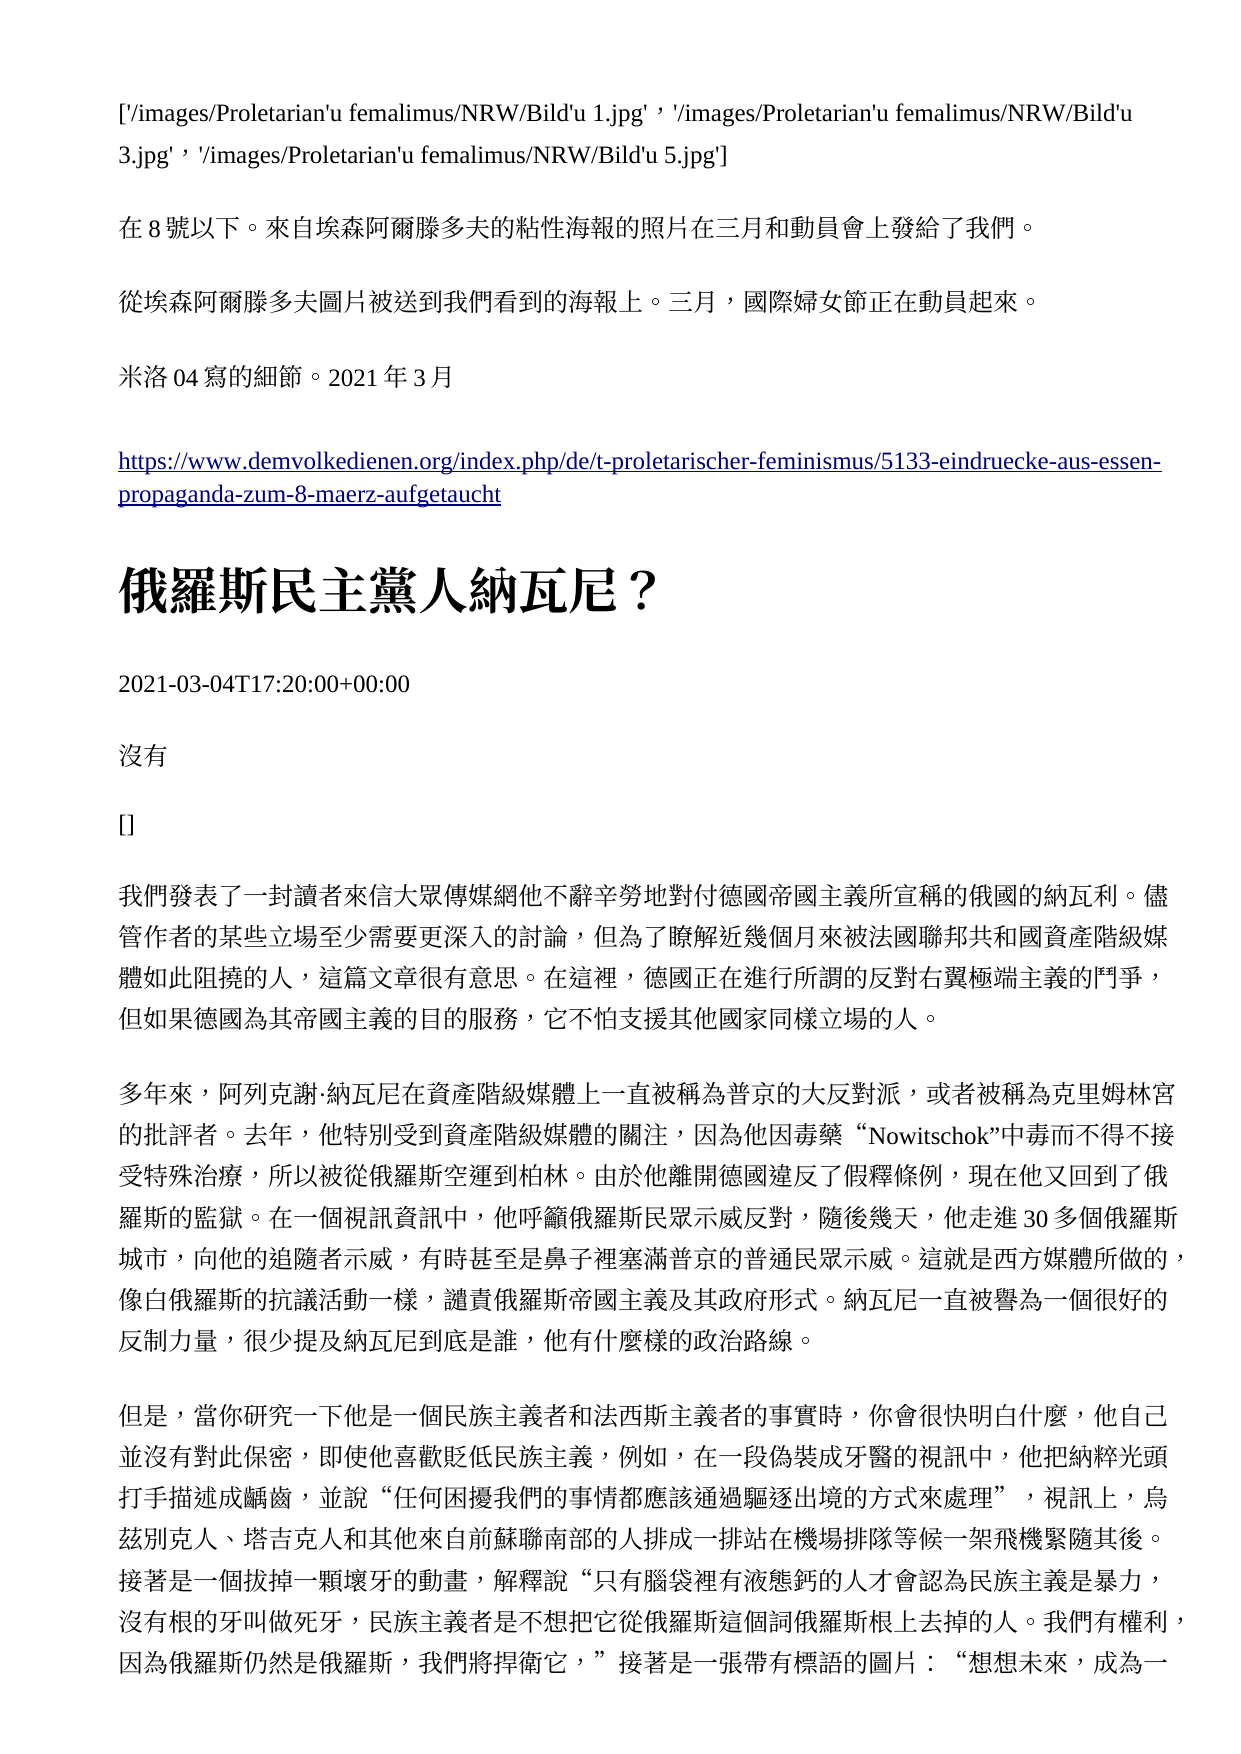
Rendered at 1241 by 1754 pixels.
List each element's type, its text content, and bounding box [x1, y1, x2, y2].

text https://www.demvolkedienen.org/index.php/de/t-proletarischer-feminismus/5133-eindruecke-aus-essen-propaganda-zum-8-maerz-aufgetaucht [118, 413, 1181, 508]
text 2021-03-04T17:20:00+00:00 沒有 [] 我們發表了一封讀者來信大眾傳媒網他不辭辛勞地對付德國帝國主義所宣稱的俄國的納瓦利。儘管作者的某些立場至少需要更深入的討論，但為了瞭解近幾個月來被法國聯邦共和國資產階級媒體如此阻撓的人，這篇文章很有意思。在這裡，德國正在進行所謂的反對右翼極端主義的鬥爭，但如果德國為其帝國主義的目的服務，它不怕支援其他國家同樣立場的人。 多年來，阿列克謝·納瓦尼在資產階級媒體上一直被稱為普京的大反對派，或者被稱為克里姆林宮的批評者。去年，他特別受到資產階級媒體的關注，因為他因毒藥“Nowitschok”中毒而不得不接受特殊治療，所以被從俄羅斯空運到柏林。由於他離開德國違反了假釋條例，現在他又回到了俄羅斯的監獄。在一個視訊資訊中，他呼籲俄羅斯民眾示威反對，隨後幾天，他走進30多個俄羅斯城市，向他的追隨者示威，有時甚至是鼻子裡塞滿普京的普通民眾示威。這就是西方媒體所做的，像白俄羅斯的抗議活動一樣，譴責俄羅斯帝國主義及其政府形式。納瓦尼一直被譽為一個很好的反制力量，很少提及納瓦尼到底是誰，他有什麼樣的政治路線。 但是，當你研究一下他是一個民族主義者和法西斯主義者的事實時，你會很快明白什麼，他自己並沒有對此保密，即使他喜歡貶低民族主義，例如，在一段偽裝成牙醫的視訊中，他把納粹光頭打手描述成齲齒，並說“任何困擾我們的事情都應該通過驅逐出境的方式來處理”，視訊上，烏茲別克人、塔吉克人和其他來自前蘇聯南部的人排成一排站在機場排隊等候一架飛機緊隨其後。接著是一個拔掉一顆壞牙的動畫，解釋說“只有腦袋裡有液態鈣的人才會認為民族主義是暴力，沒有根的牙叫做死牙，民族主義者是不想把它從俄羅斯這個詞俄羅斯根上去掉的人。我們有權利，因為俄羅斯仍然是俄羅斯，我們將捍衛它，”接著是一張帶有標語的圖片：“想想未來，成為一個民族主義者！"1認為將納瓦尼驅逐出境不屬於暴力行為，但作為一種和平措施則完全是無稽之談，但如果我們看看他其他搞笑的電子遊戲，搞笑又好玩，表達殘忍的他公開排外的態度稍顯溫和，例如，名為“人民爭取武器合法化”的視訊也已在Youtube頻道“人民”上釋出，它表明，它考慮的不僅僅是針對外國人和非法移民的“無害”措施，在這段視訊中，他說：“我們都沒有投保，因為有一隻蟑螂爬進我們的房子，或者一隻蒼蠅從窗戶飛進來，呸！然而，我們知道它有助於防止蟑螂，如拖鞋和蒼蠅的流言蜚語。（無子規範狀態）蟑螂和蒼蠅的照片，由舊的恐怖電影要求描繪，在這期間，著名的序曲音樂從一個古老的蘇聯電視節目執行稱為“在動物的世界”，這聽起來非常安靜無害和友好，引用繼續：“如果蒼蠅太大或蟑螂太有攻擊性，一張幾位南方人的照片上有“智人Bezpredelius”的簽名，“無語”一詞以非常消極的方式表示混亂，然後一個恐怖的聲音的黑影朝他跑來，然後他用槍指著她，朝她開槍。最後，他說，“我建議在這種情況下使用槍支”，然後又出現了一個口號：“必須允許使用槍支”。2這段視訊來自2008年，也就是他被提名為莫斯科市長的五年前，在這段視訊中，他成為普京的主要反對黨，因為莫斯科投了27%的票給他。他認為自己那時可能已經改變了主意，因為在2018年的視訊中，他仍然主張武器3合法化，這與他以前的言論相聯絡，將非常清楚他想要武器的合法性。在同一次採訪中，他歇斯底里地笑了起來，有人問他為什麼用“Tsuchmeki”這個詞，他回答說，在莫斯科，他所敵視的那些不受歡迎的非法移民都被描述了出來，但他並不是說這個詞是貶義的，但這個詞絕不是肯定的。他參加俄羅斯民族主義者的遊行和集會，在那裡他一點也不說。他顯然對外國人懷有敵意，但近年來他試圖謹慎地或儘可能間接地表達這一點，他說，白種人造成的所有問題都應歸功於政府，政府為白種人樹立了黑幫分子的榜樣。好吧，這離現實並不遙遠，因為在俄羅斯，媒體大力宣揚沙文主義，但他只提到他討厭的南方國家。他本人也從俄羅斯的沙文主義中獲益，因為這使人們更接近他的觀點。他為“民族主義”一詞辯護，在這一詞中，他將在公共場合迎接希特勒的納粹分子描述為政府的V-men，而他們背後的所有人實際上都是溫和的法西斯分子，相當保守，但是這些都是V-men的錯誤觀點，使得民族主義看起來像是極端的法西斯。他試圖讓人們對民族主義敞開心扉，用沙文主義引誘他們，並試圖把他們包裝成常識。他甚至稱自己是非法移民權利的最大捍衛者，他提請人們注意他們是如何被排除在儲物櫃之外的，因為他們必須把一半的工資交給他們，把剩下的幾乎都寄回家給他們的家人。然而，他的提議設想對所有外國人實行簽證要求，然後將移民從事的這些工作機械化，例如掃路工，這樣就不再需要他們了。他說，他代表了大多數人的觀點，即俄羅斯有太多移民，這造成了各民族之間的差異。 對他來說，所有其他的責任都落在了移民身上，或者說他多年來一直備受關注的移民，政府。他注意到，如果他只批評普京的腐敗和政治以及他的走狗，他將得到更多的關注和接受，特別是當人們開始同情他，而沒有他的政治觀點完全出現在螢幕上。在2018年總統選舉的同一次採訪中，他說，他認為自己的感受和所說的話特別吸引民族主義者，他還會見了生活在俄羅斯的其他民族的民族主義者，並獲得了他們的支援，例如，韃靼人和巴斯克民族主義者，當然還有俄羅斯民族主義者5。眾所周知的民族主義者，而不是自由鬥士，因為納瓦尼不代表一個或多個民族的利益，而是充當其他帝國主義者的代理人。他在莫斯科學習法律、證券和證券交易所，然後在美國耶魯大學為新興高管學習。他的孩子也在英國的精英學校上學。很明顯，它不會給俄國的無產階級和被壓迫人民帶來一個更好的未來，它是一個階級敵人，在聯邦德國和其他帝國主義國家，它應該作為民主的英雄和捍衛者，以及我們所有人的反腐敗鬥士而受到頌揚。 [118, 636, 1181, 1680]
subtitle 俄羅斯民主黨人納瓦尼？ [118, 552, 1181, 623]
text ['/images/Proletarian'u femalimus/NRW/Bild'u 1.jpg'，'/images/Proletarian'u femalimus/NRW/Bild'u 3.jpg'，'/images/Proletarian'u femalimus/NRW/Bild'u 5.jpg'] 在8號以下。來自埃森阿爾滕多夫的粘性海報的照片在三月和動員會上發給了我們。 從埃森阿爾滕多夫圖片被送到我們看到的海報上。三月，國際婦女節正在動員起來。 米洛04寫的細節。2021年3月 [118, 59, 1181, 393]
